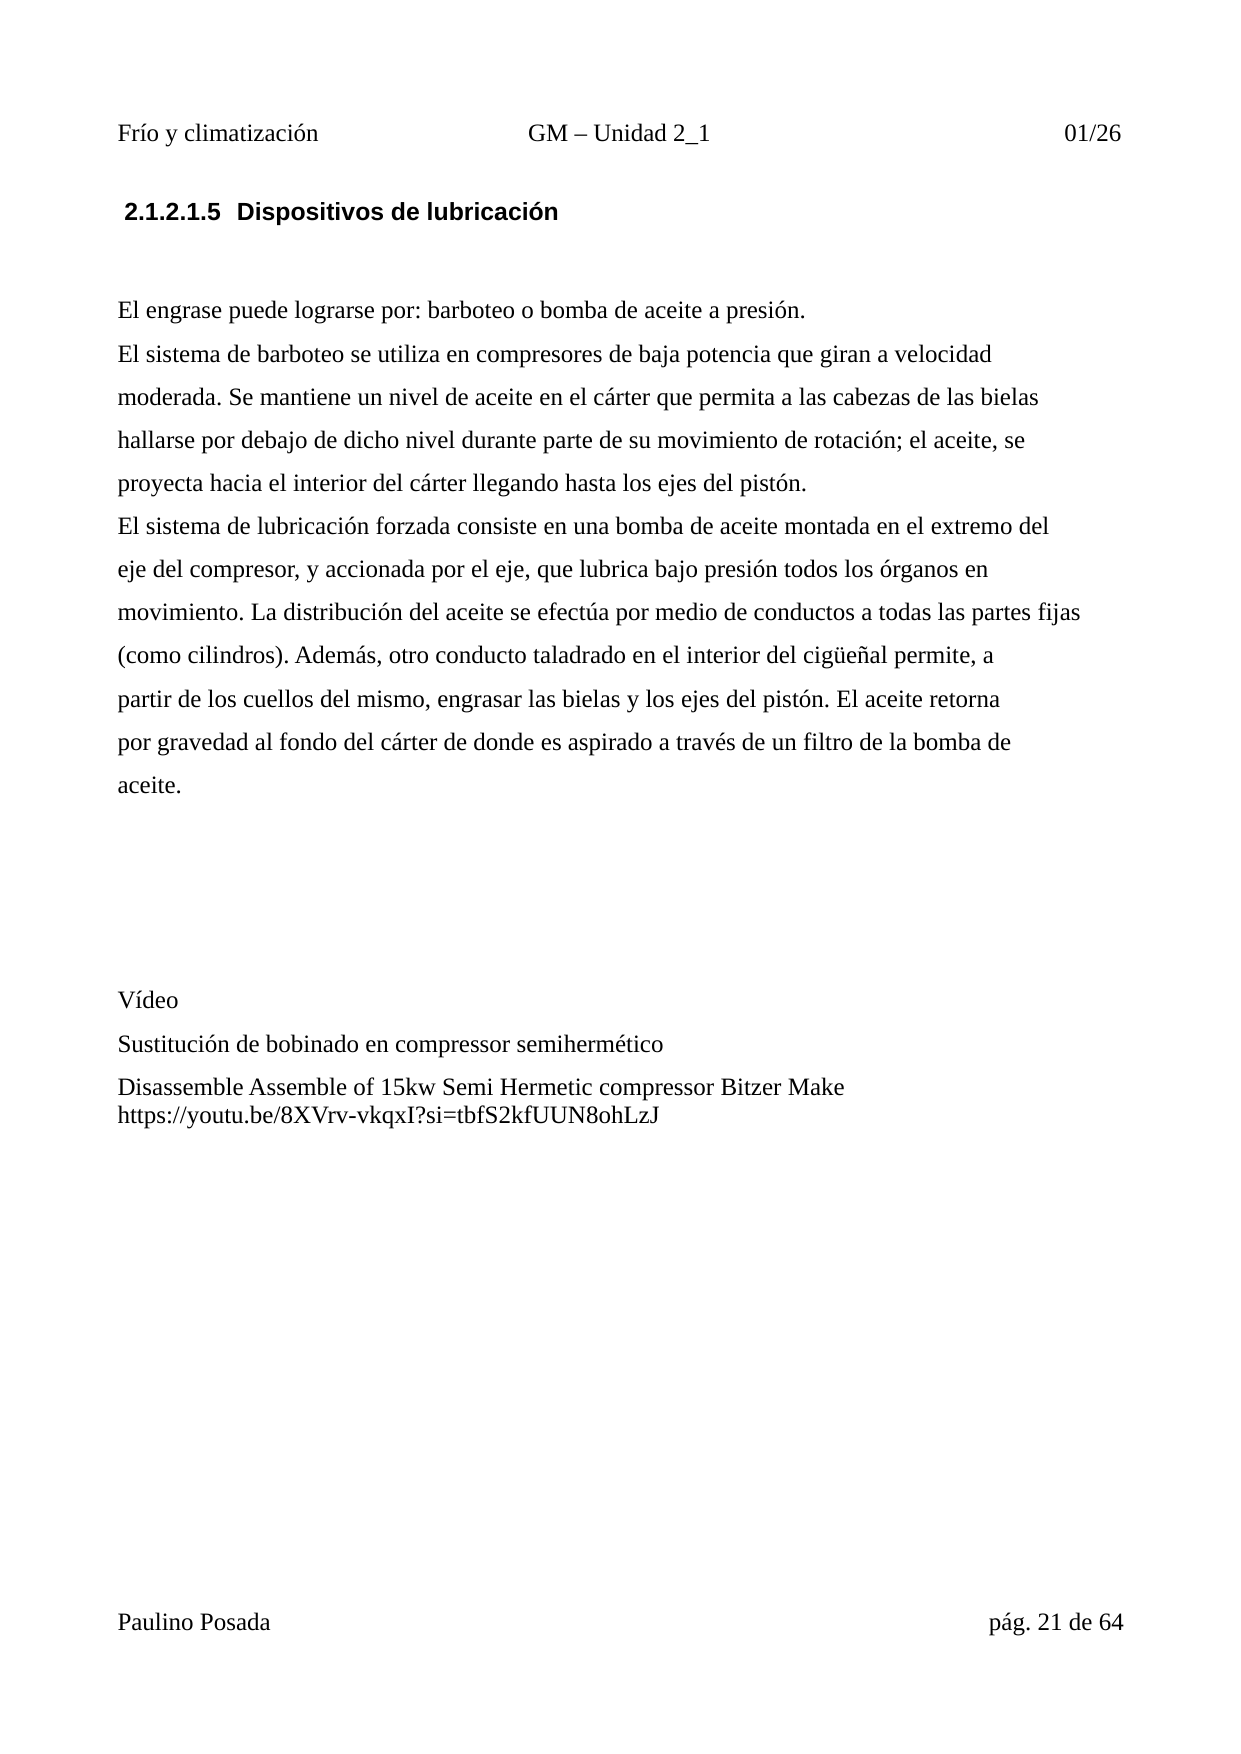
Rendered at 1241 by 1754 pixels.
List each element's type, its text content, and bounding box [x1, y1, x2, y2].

text por gravedad al fondo del cárter de donde es aspirado a través de un filtro de la bomba de [117, 727, 1123, 756]
subtitle Dispositivos de lubricación [117, 197, 1123, 226]
text movimiento. La distribución del aceite se efectúa por medio de conductos a todas las partes fijas [117, 597, 1123, 626]
text aceite. [117, 770, 1123, 799]
text (como cilindros). Además, otro conducto taladrado en el interior del cigüeñal permite, a [117, 641, 1123, 669]
text El sistema de barboteo se utiliza en compresores de baja potencia que giran a velocidad [117, 339, 1123, 367]
text Sustitución de bobinado en compressor semihermético [117, 1029, 1123, 1057]
text https://youtu.be/8XVrv-vkqxI?si=tbfS2kfUUN8ohLzJ [117, 1101, 1123, 1129]
text proyecta hacia el interior del cárter llegando hasta los ejes del pistón. [117, 468, 1123, 497]
text moderada. Se mantiene un nivel de aceite en el cárter que permita a las cabezas de las bielas [117, 382, 1123, 411]
text hallarse por debajo de dicho nivel durante parte de su movimiento de rotación; el aceite, se [117, 425, 1123, 454]
text eje del compresor, y accionada por el eje, que lubrica bajo presión todos los órganos en [117, 554, 1123, 583]
text El engrase puede lograrse por: barboteo o bomba de aceite a presión. [117, 296, 1123, 324]
text Disassemble Assemble of 15kw Semi Hermetic compressor Bitzer Make [117, 1072, 1123, 1101]
text Vídeo [117, 986, 1123, 1014]
text partir de los cuellos del mismo, engrasar las bielas y los ejes del pistón. El aceite retorna [117, 684, 1123, 712]
text El sistema de lubricación forzada consiste en una bomba de aceite montada en el extremo del [117, 511, 1123, 540]
